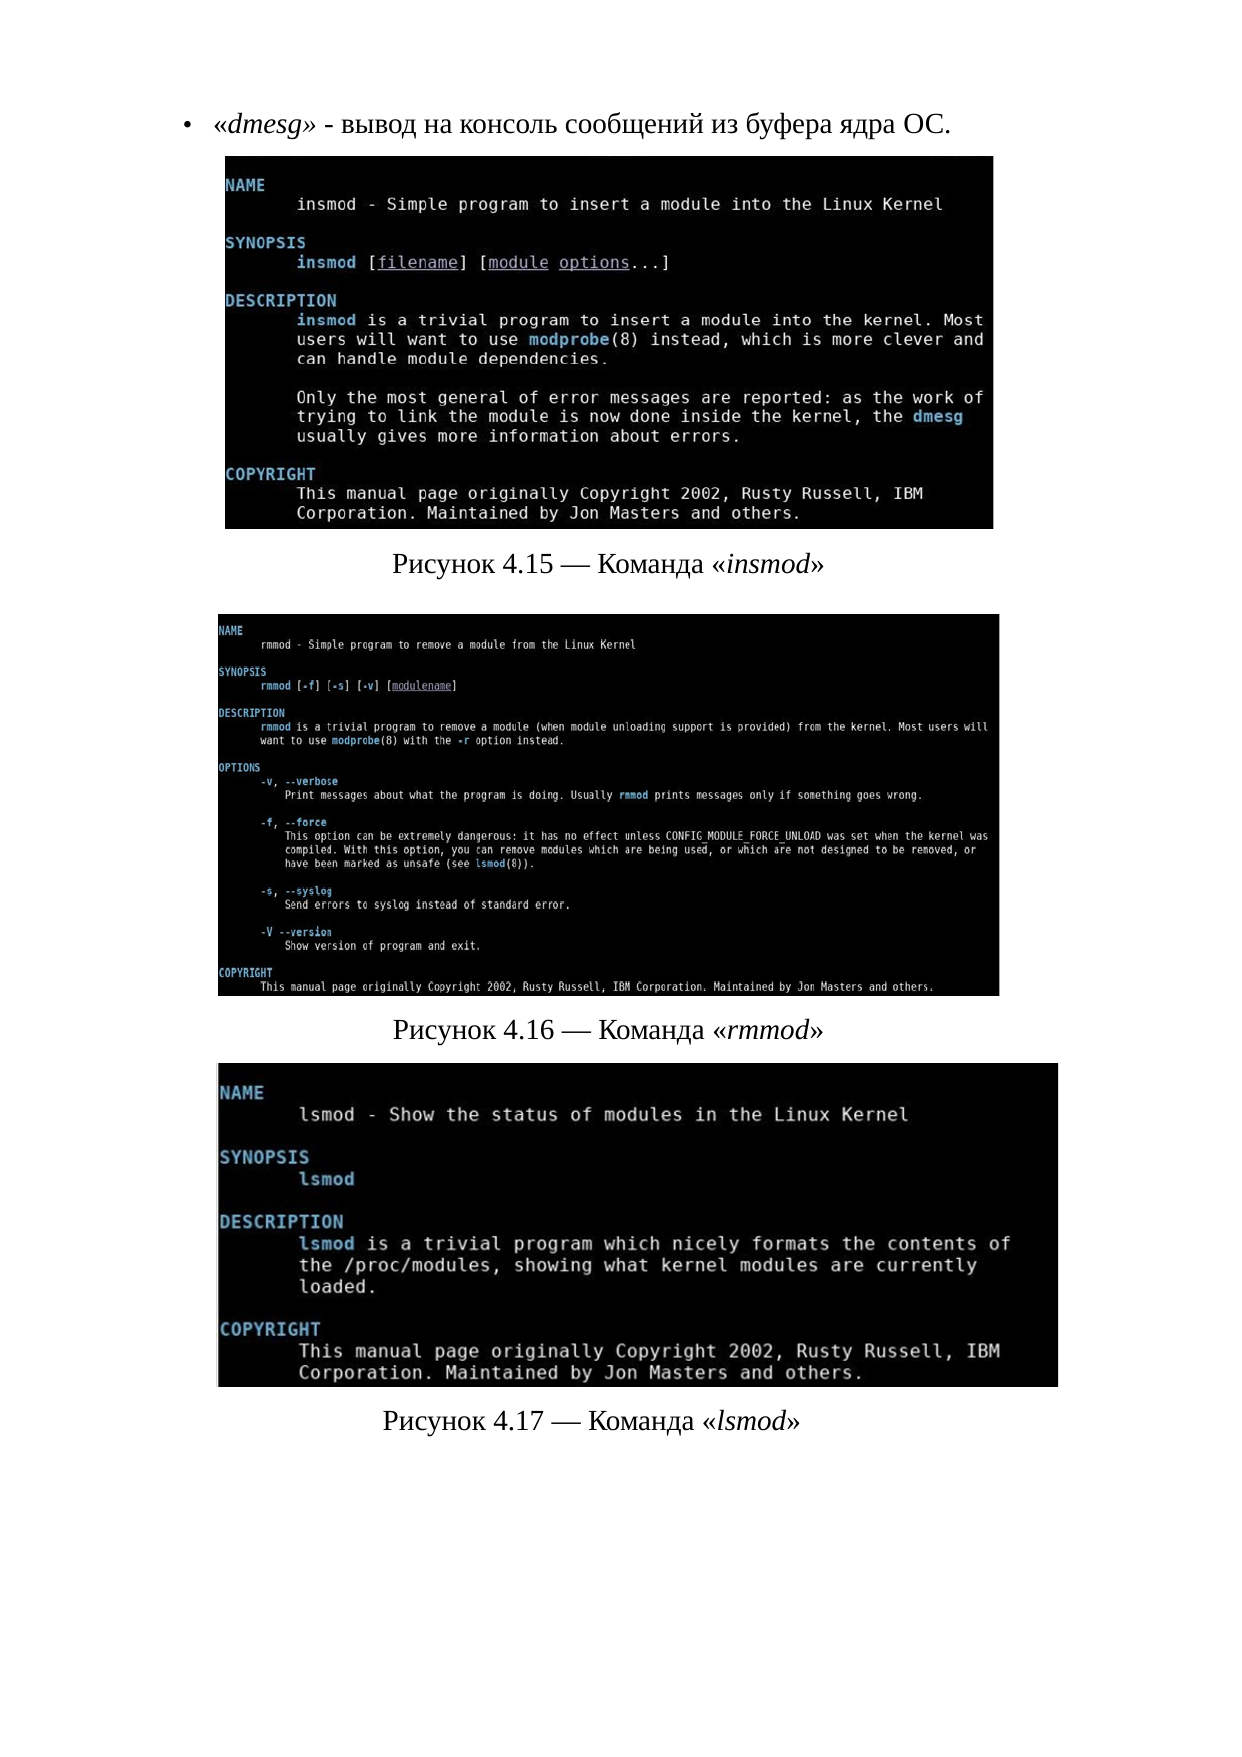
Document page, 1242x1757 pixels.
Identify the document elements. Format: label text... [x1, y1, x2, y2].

picture [216, 1063, 1059, 1387]
list «dmesg» - вывод на консоль сообщений из буфера ядра ОС. [183, 106, 1110, 140]
picture [223, 156, 994, 530]
text Рисунок 4.16 — Команда «rmmod» [106, 627, 1110, 1045]
text Рисунок 4.17 — Команда «lsmod» [116, 1095, 1022, 1437]
text Рисунок 4.15 — Команда «insmod» [106, 174, 1110, 580]
picture [217, 614, 1000, 996]
